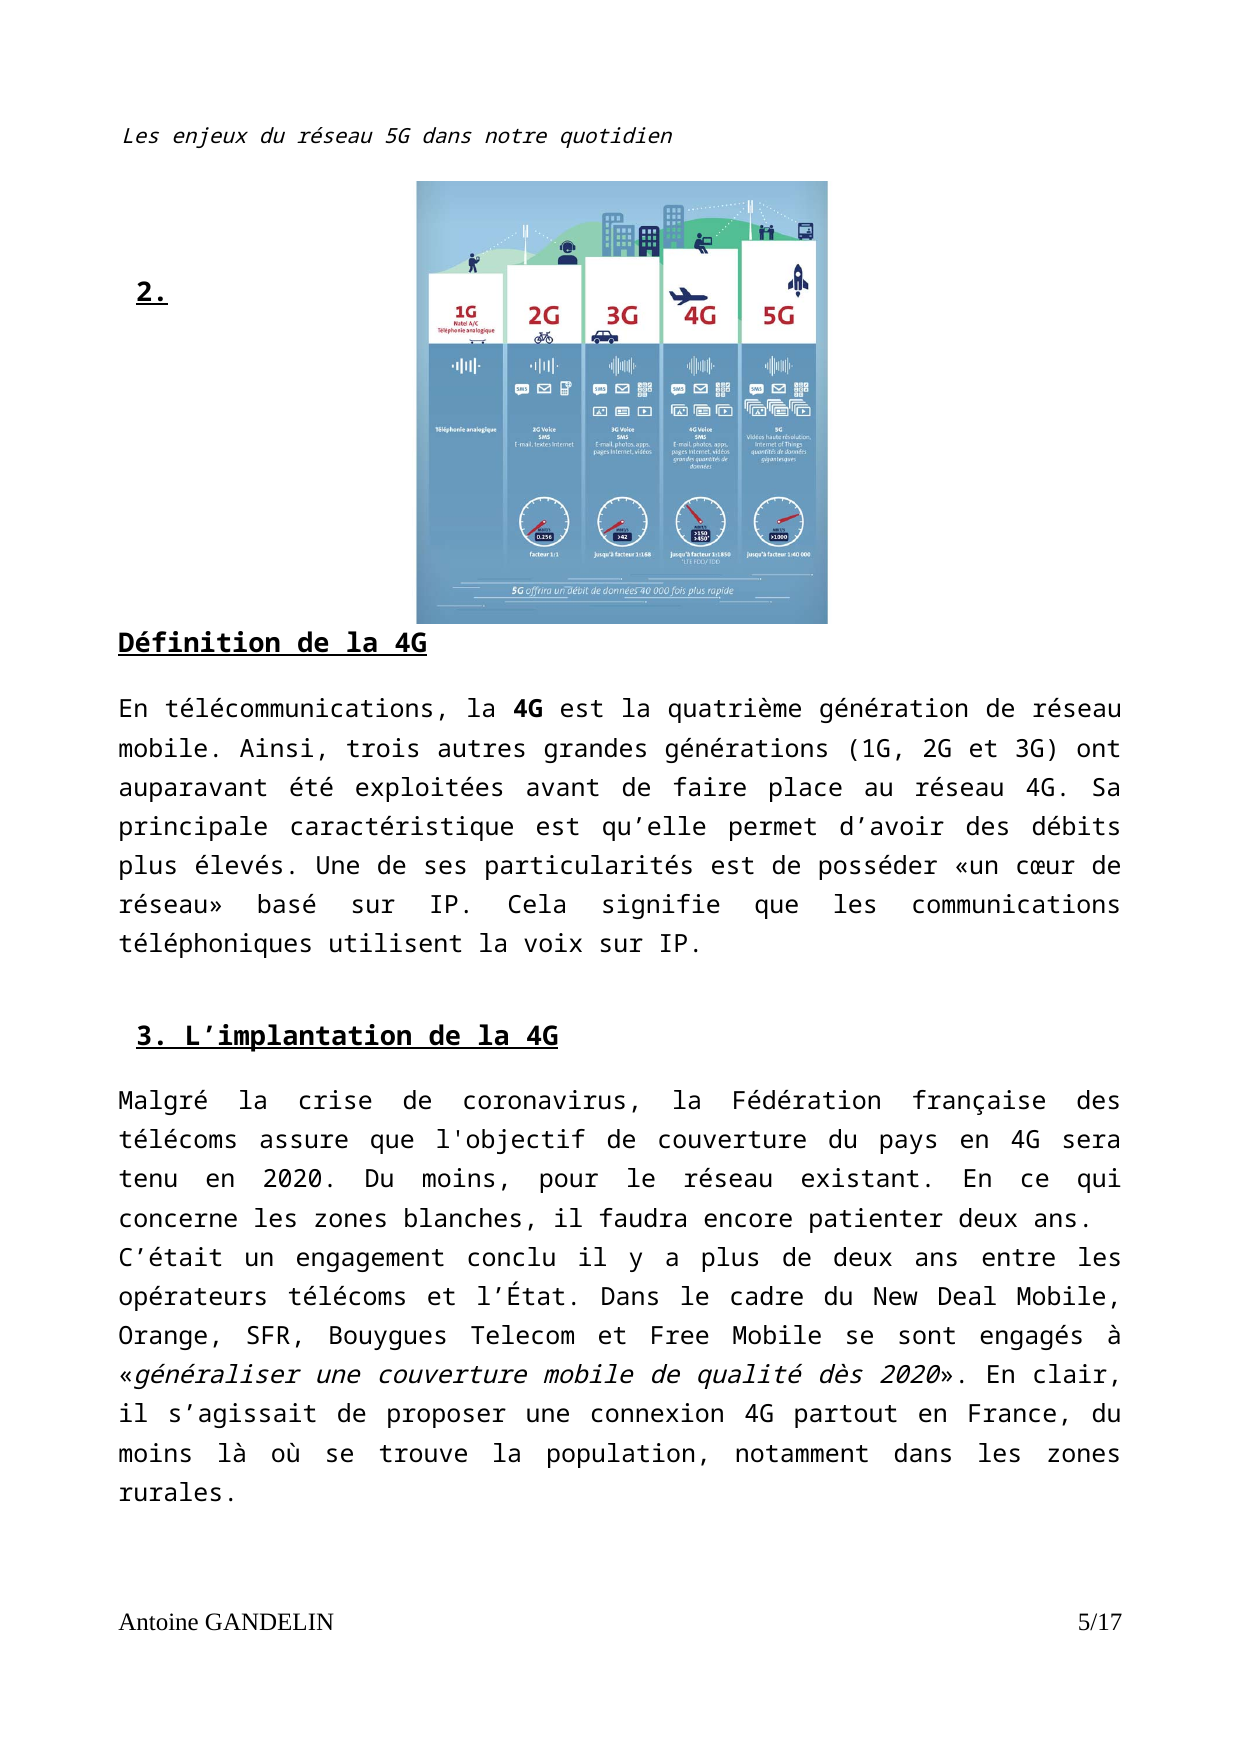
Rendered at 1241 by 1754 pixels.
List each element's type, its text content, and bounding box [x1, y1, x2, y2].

text Malgré la crise de coronavirus, la Fédération française des télécoms assure que l'objectif de couverture du pays en 4G sera tenu en 2020. Du moins, pour le réseau existant. En ce qui concerne les zones blanches, il faudra encore patienter deux ans. [118, 1071, 1122, 1234]
picture [272, 181, 968, 624]
text En télécommunications, la 4G est la quatrième génération de réseau mobile. Ainsi, trois autres grandes générations (1G, 2G et 3G) ont auparavant été exploitées avant de faire place au réseau 4G. Sa principale caractéristique est qu’elle permet d’avoir des débits plus élevés. Une de ses particularités est de posséder «un cœur de réseau» basé sur IP. Cela signifie que les communications téléphoniques utilisent la voix sur IP. [118, 678, 1122, 960]
text C’était un engagement conclu il y a plus de deux ans entre les opérateurs télécoms et l’État. Dans le cadre du New Deal Mobile, Orange, SFR, Bouygues Telecom et Free Mobile se sont engagés à «généraliser une couverture mobile de qualité dès 2020». En clair, il s’agissait de proposer une connexion 4G partout en France, du moins là où se trouve la population, notamment dans les zones rurales. [118, 1239, 1122, 1508]
subtitle 3. L’implantation de la 4G [118, 1016, 1122, 1053]
subtitle 2. Définition de la 4G [118, 272, 1122, 660]
